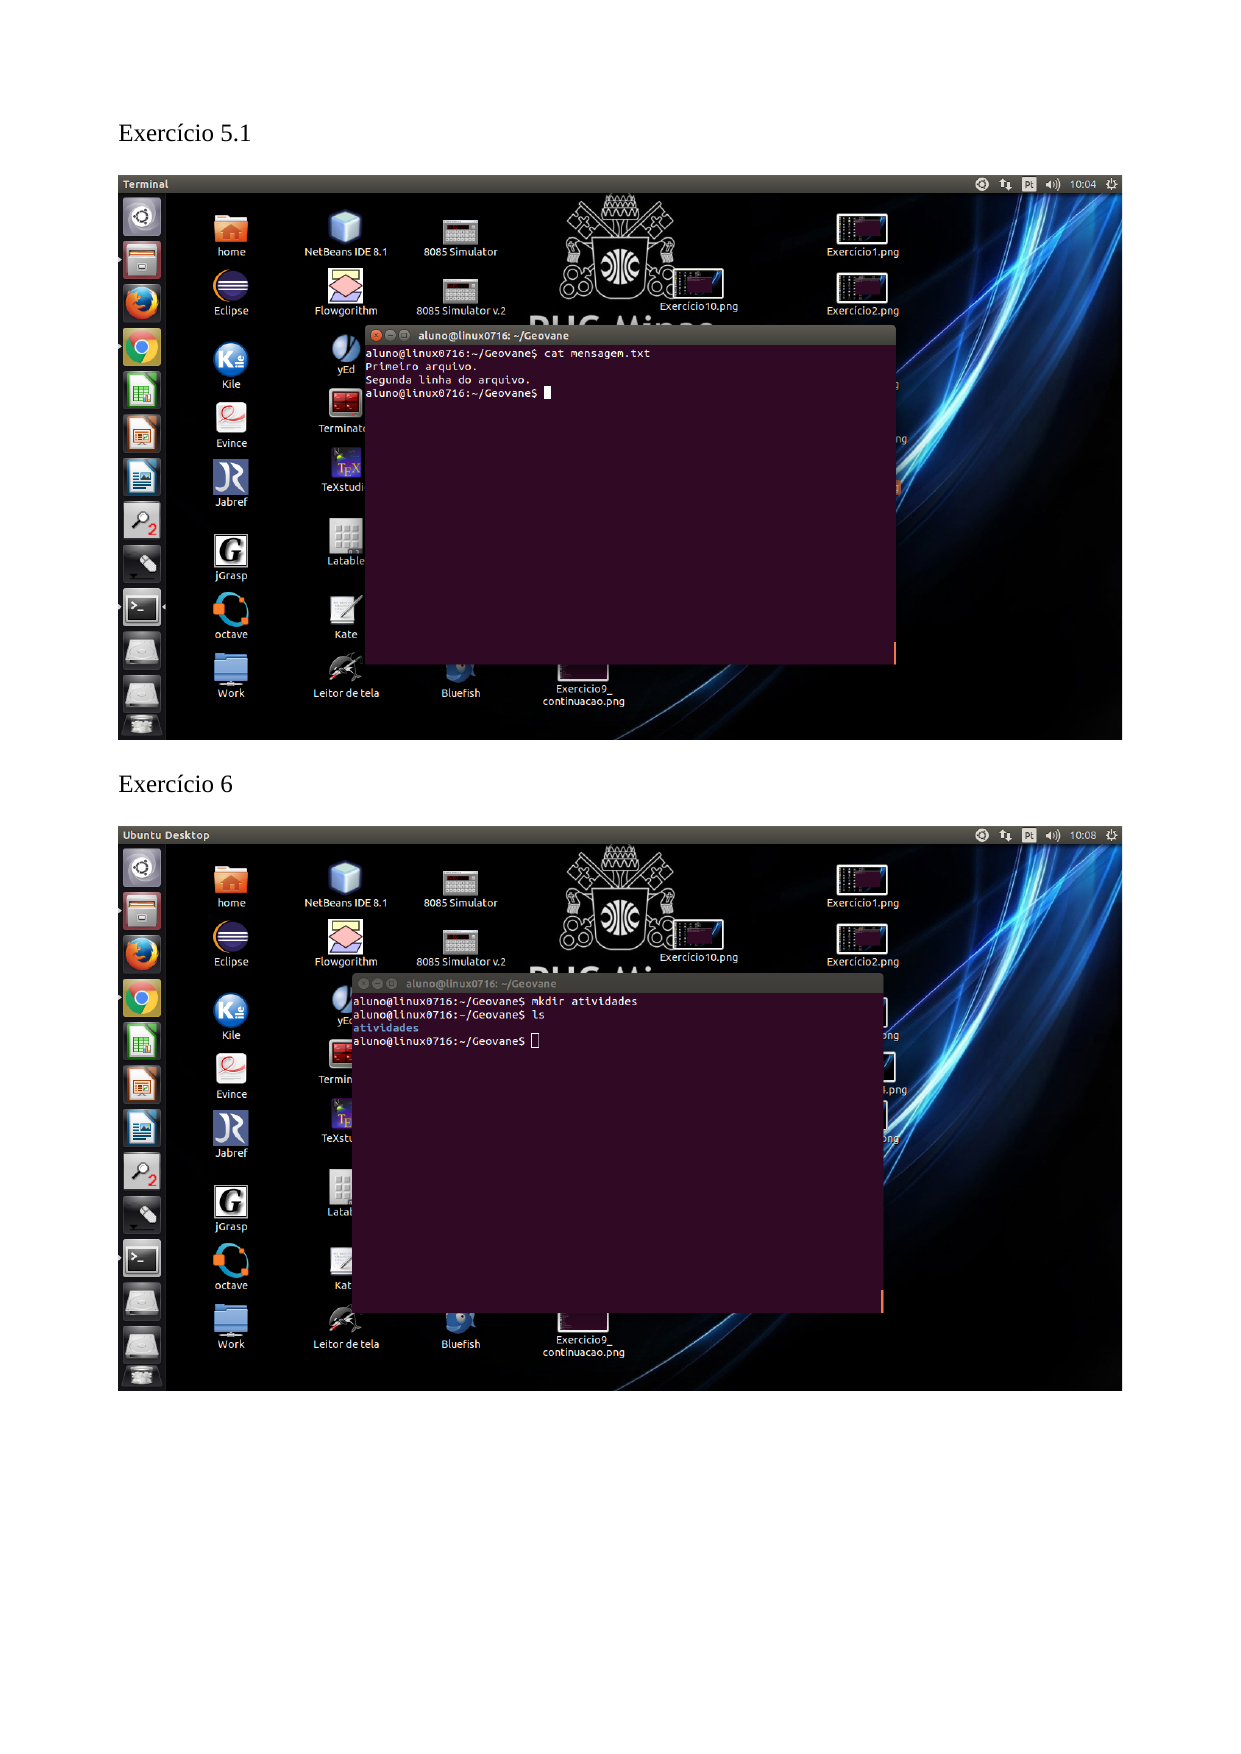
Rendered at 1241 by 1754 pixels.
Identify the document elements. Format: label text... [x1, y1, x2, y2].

picture [118, 175, 1123, 740]
picture [118, 826, 1123, 1391]
text Exercício 6 [118, 769, 1122, 797]
text Exercício 5.1 [118, 118, 1122, 147]
